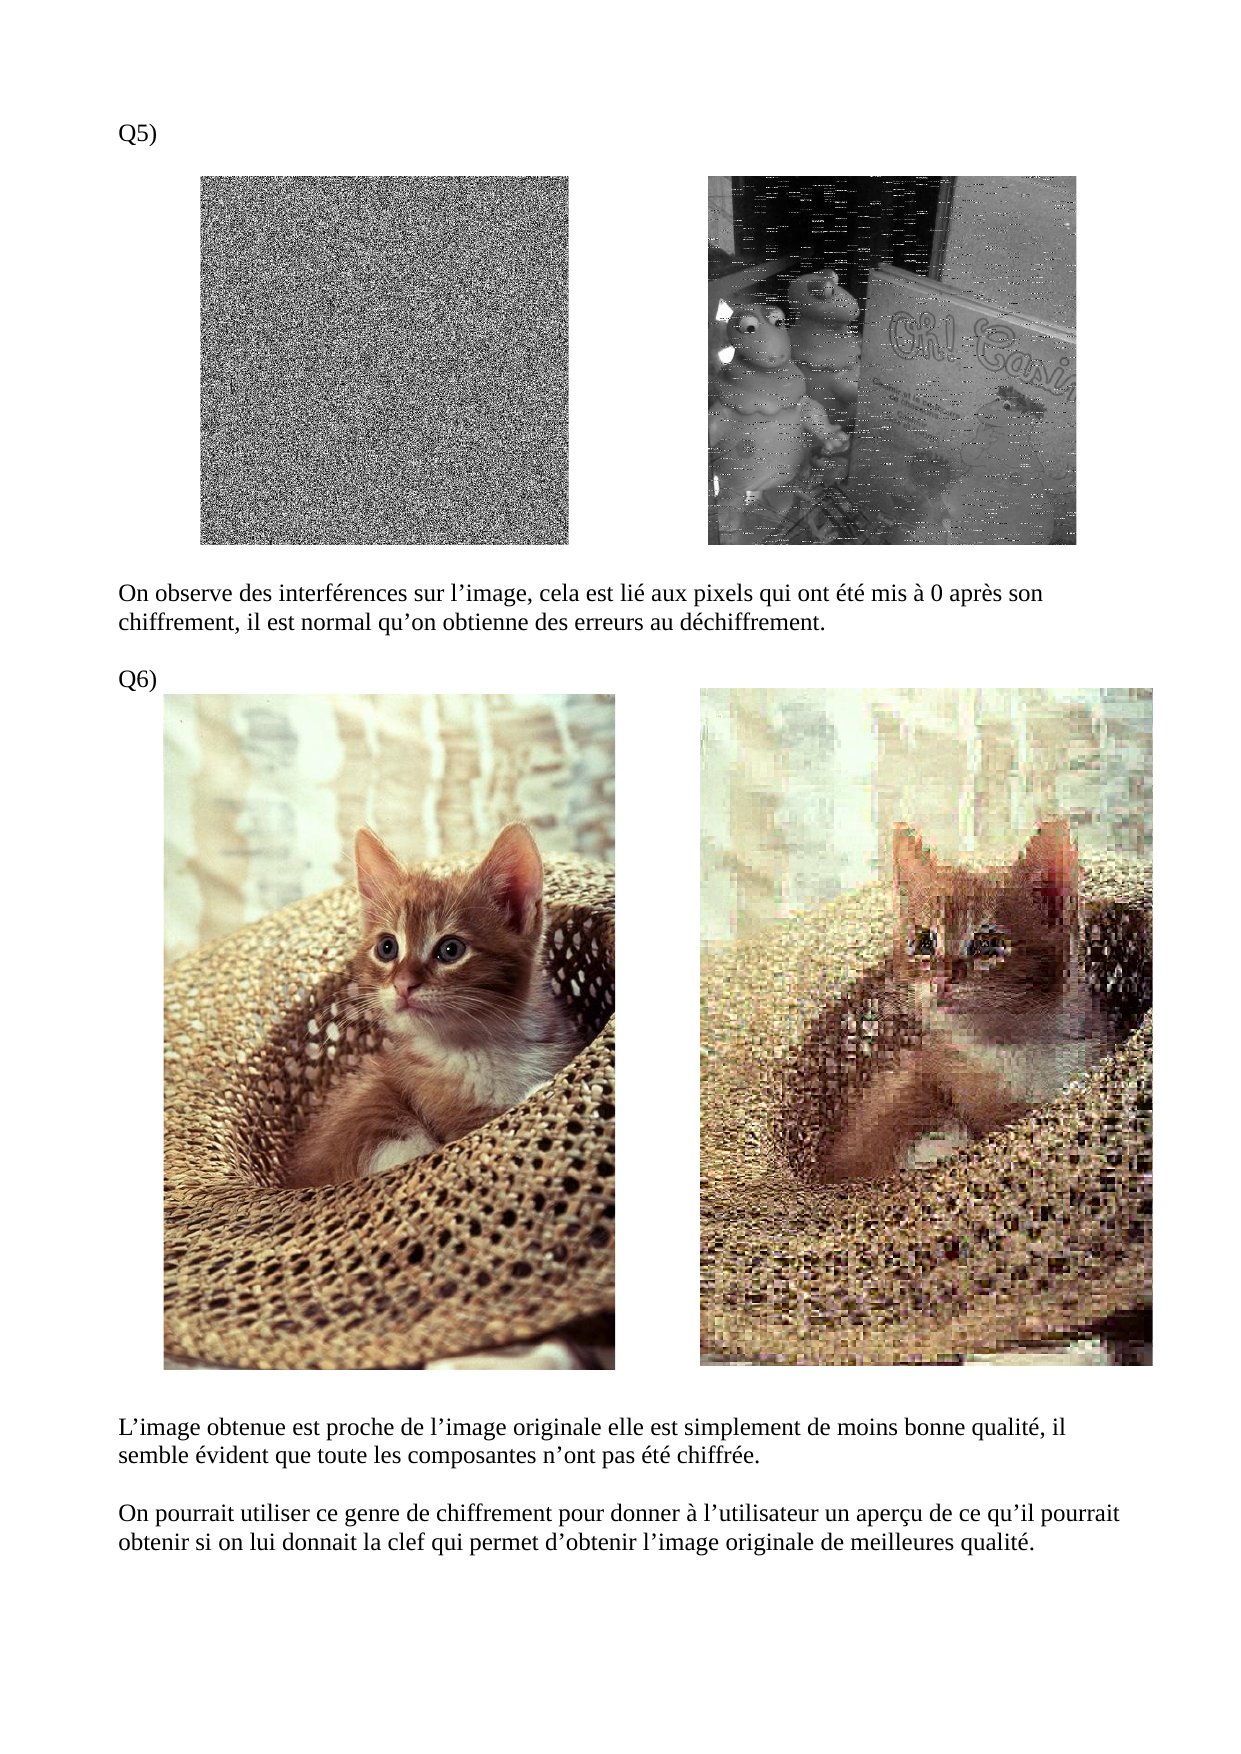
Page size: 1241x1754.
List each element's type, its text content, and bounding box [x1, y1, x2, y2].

picture [200, 176, 569, 545]
text On observe des interférences sur l’image, cela est lié aux pixels qui ont été mis à 0 après son chiffrement, il est normal qu’on obtienne des erreurs au déchiffrement. [118, 578, 1122, 636]
text L’image obtenue est proche de l’image originale elle est simplement de moins bonne qualité, il semble évident que toute les composantes n’ont pas été chiffrée. [118, 1412, 1122, 1469]
picture [700, 688, 1153, 1366]
text Q5) [118, 118, 1122, 147]
picture [708, 176, 1077, 545]
text On pourrait utiliser ce genre de chiffrement pour donner à l’utilisateur un aperçu de ce qu’il pourrait obtenir si on lui donnait la clef qui permet d’obtenir l’image originale de meilleures qualité. [118, 1498, 1122, 1556]
text Q6) [118, 664, 1122, 693]
picture [163, 694, 616, 1370]
